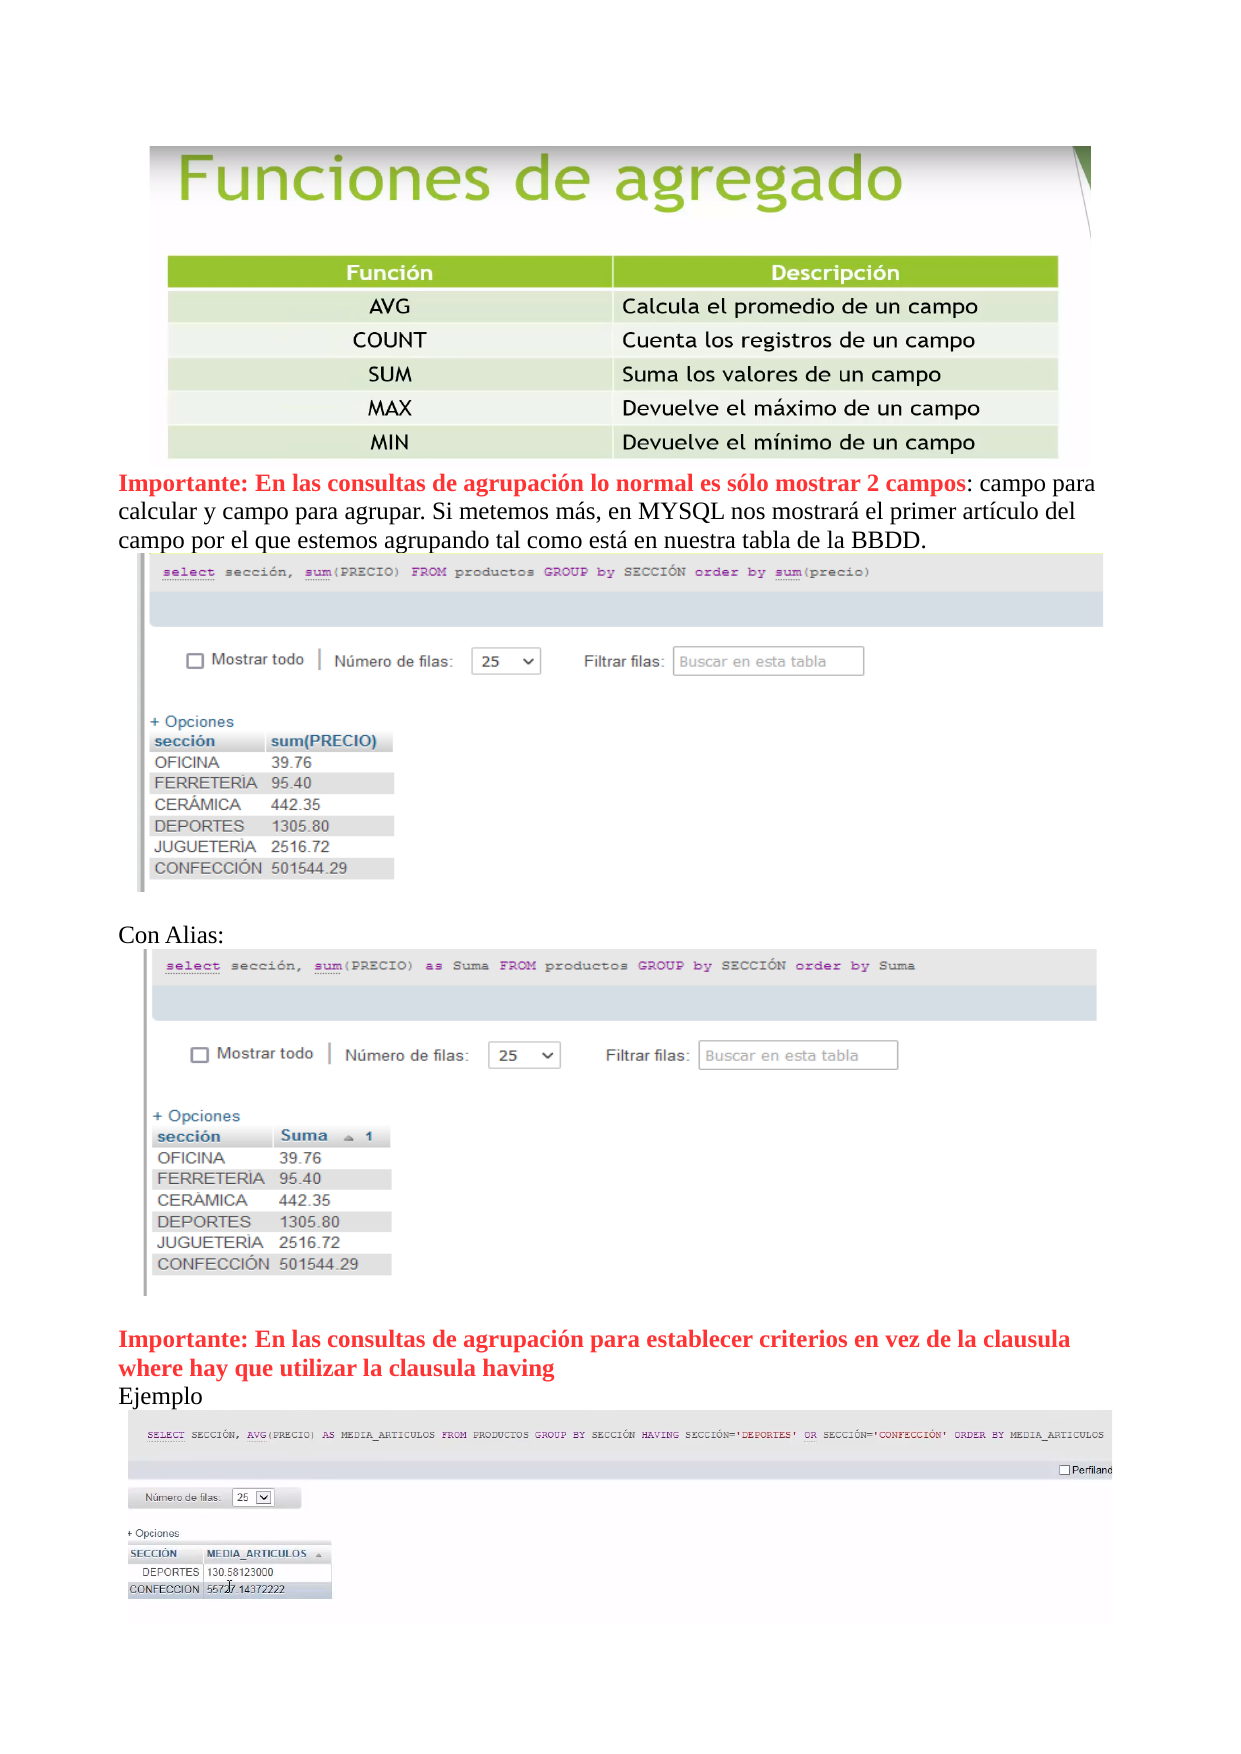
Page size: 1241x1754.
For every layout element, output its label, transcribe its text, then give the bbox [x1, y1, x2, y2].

picture [149, 146, 1091, 468]
text Ejemplo [118, 1381, 1122, 1410]
text Importante: En las consultas de agrupación lo normal es sólo mostrar 2 campos: campo para calcular y campo para agrupar. Si metemos más, en MYSQL nos mostrará el primer artículo del campo por el que estemos agrupando tal como está en nuestra tabla de la BBDD. [118, 147, 1122, 554]
picture [143, 949, 1097, 1296]
text Con Alias: [118, 920, 1122, 949]
text Importante: En las consultas de agrupación para establecer criterios en vez de la clausula where hay que utilizar la clausula having [118, 1324, 1122, 1381]
picture [137, 553, 1104, 892]
picture [128, 1410, 1113, 1624]
